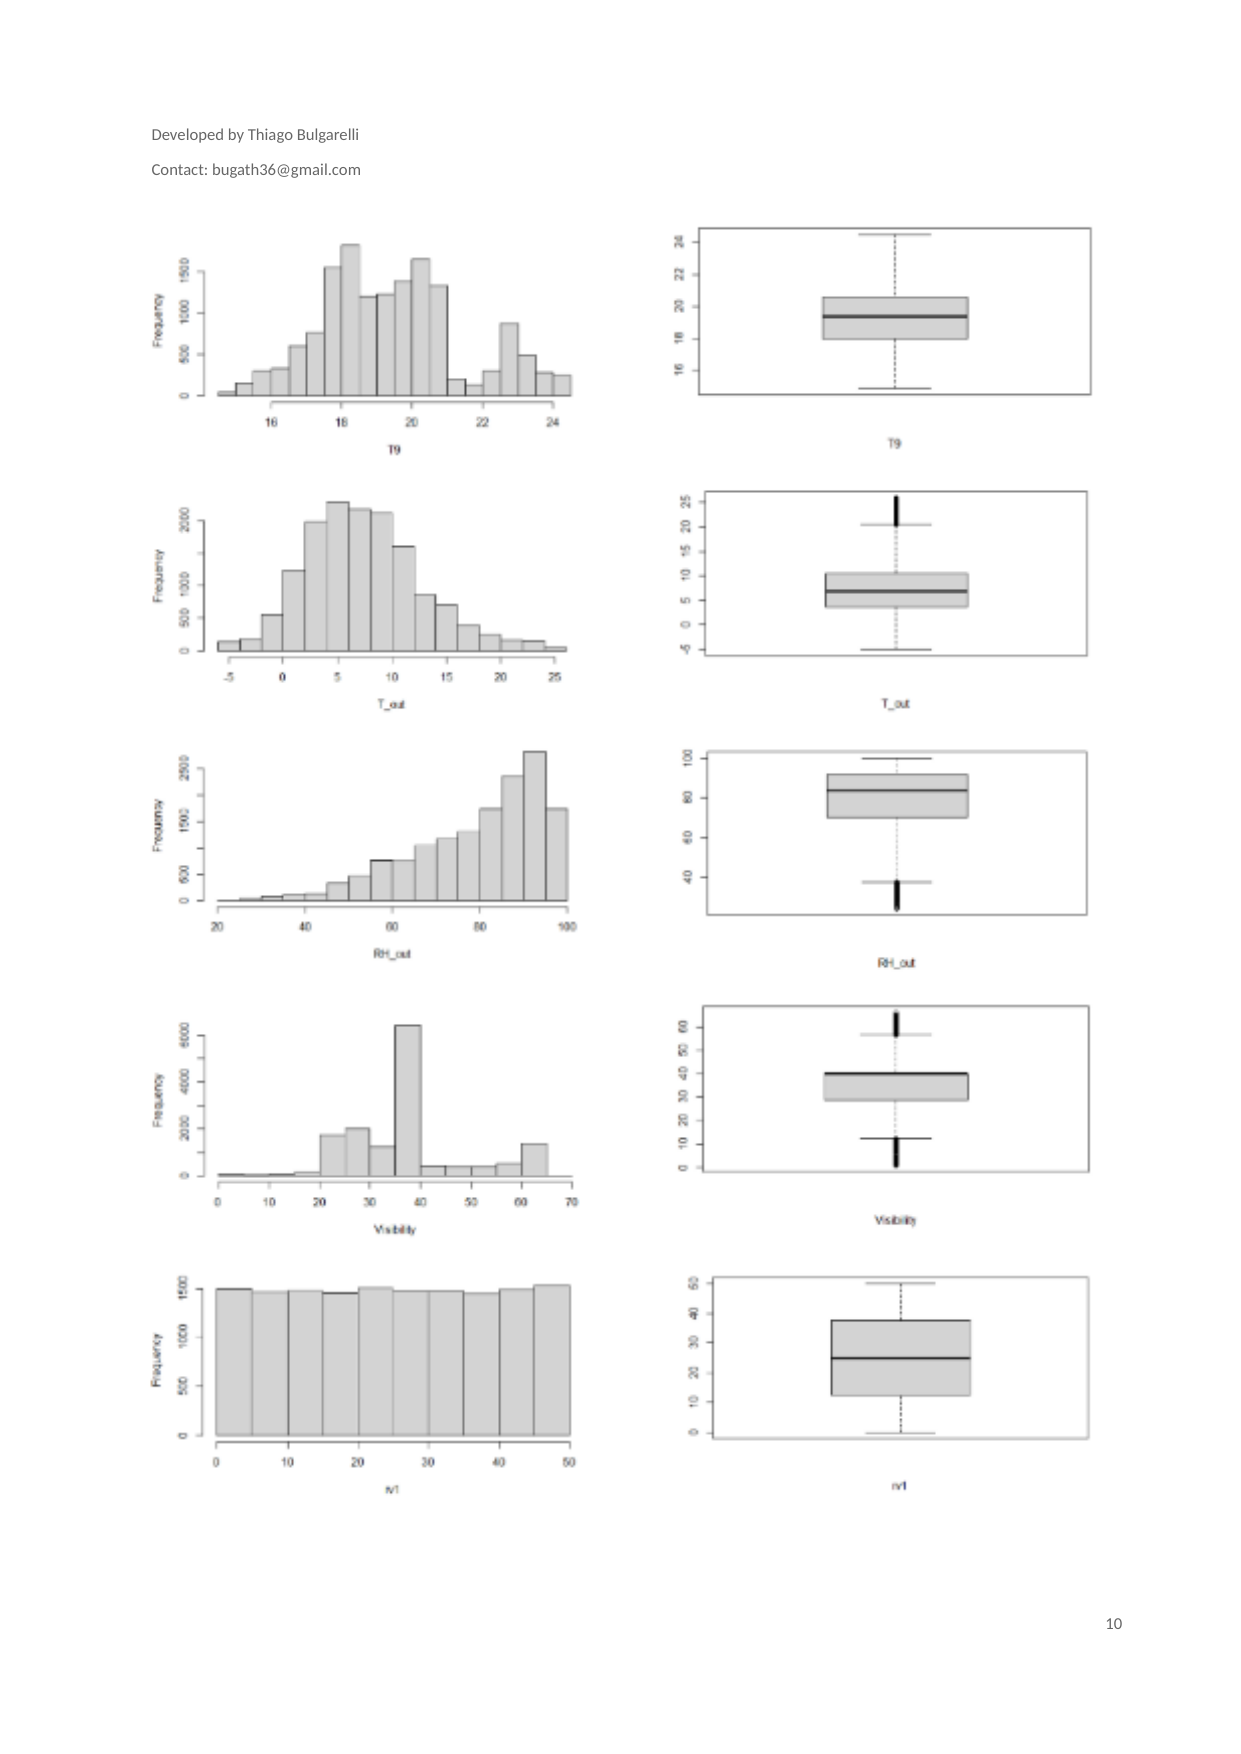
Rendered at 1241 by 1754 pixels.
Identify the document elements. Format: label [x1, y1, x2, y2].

picture [121, 209, 648, 1509]
picture [657, 209, 1120, 1499]
